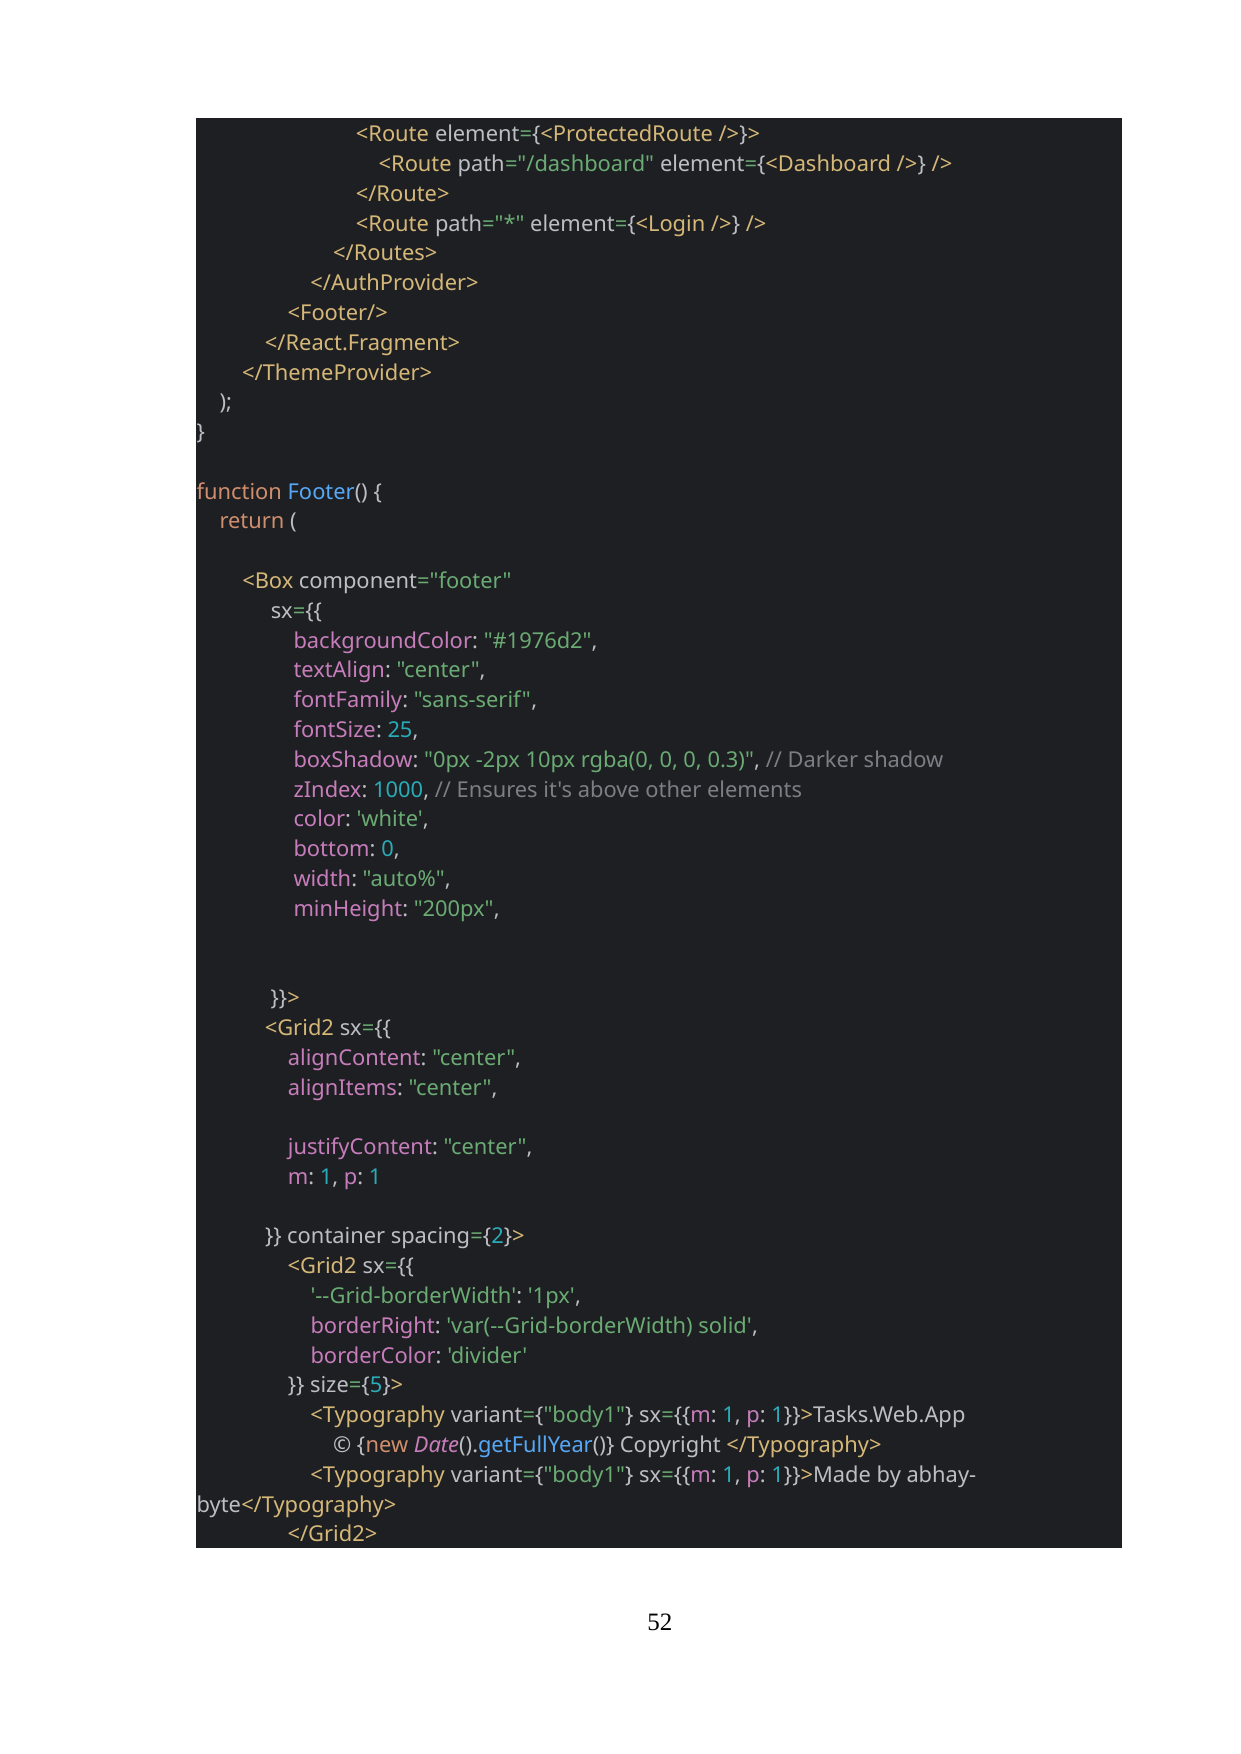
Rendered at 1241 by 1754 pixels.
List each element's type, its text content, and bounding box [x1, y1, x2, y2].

text <Route element={<ProtectedRoute />}> <Route path="/dashboard" element={<Dashboard />} /> </Route> <Route path="*" element={<Login />} /> </Routes> </AuthProvider> <Footer/> </React.Fragment> </ThemeProvider> ); } function Footer() { return ( <Box component="footer" sx={{ backgroundColor: "#1976d2", textAlign: "center", fontFamily: "sans-serif", fontSize: 25, boxShadow: "0px -2px 10px rgba(0, 0, 0, 0.3)", // Darker shadow zIndex: 1000, // Ensures it's above other elements color: 'white', bottom: 0, width: "auto%", minHeight: "200px", }}> <Grid2 sx={{ alignContent: "center", alignItems: "center", justifyContent: "center", m: 1, p: 1 }} container spacing={2}> <Grid2 sx={{ '--Grid-borderWidth': '1px', borderRight: 'var(--Grid-borderWidth) solid', borderColor: 'divider' }} size={5}> <Typography variant={"body1"} sx={{m: 1, p: 1}}>Tasks.Web.App © {new Date().getFullYear()} Copyright </Typography> <Typography variant={"body1"} sx={{m: 1, p: 1}}>Made by abhay-byte</Typography> </Grid2> [196, 118, 1122, 1548]
